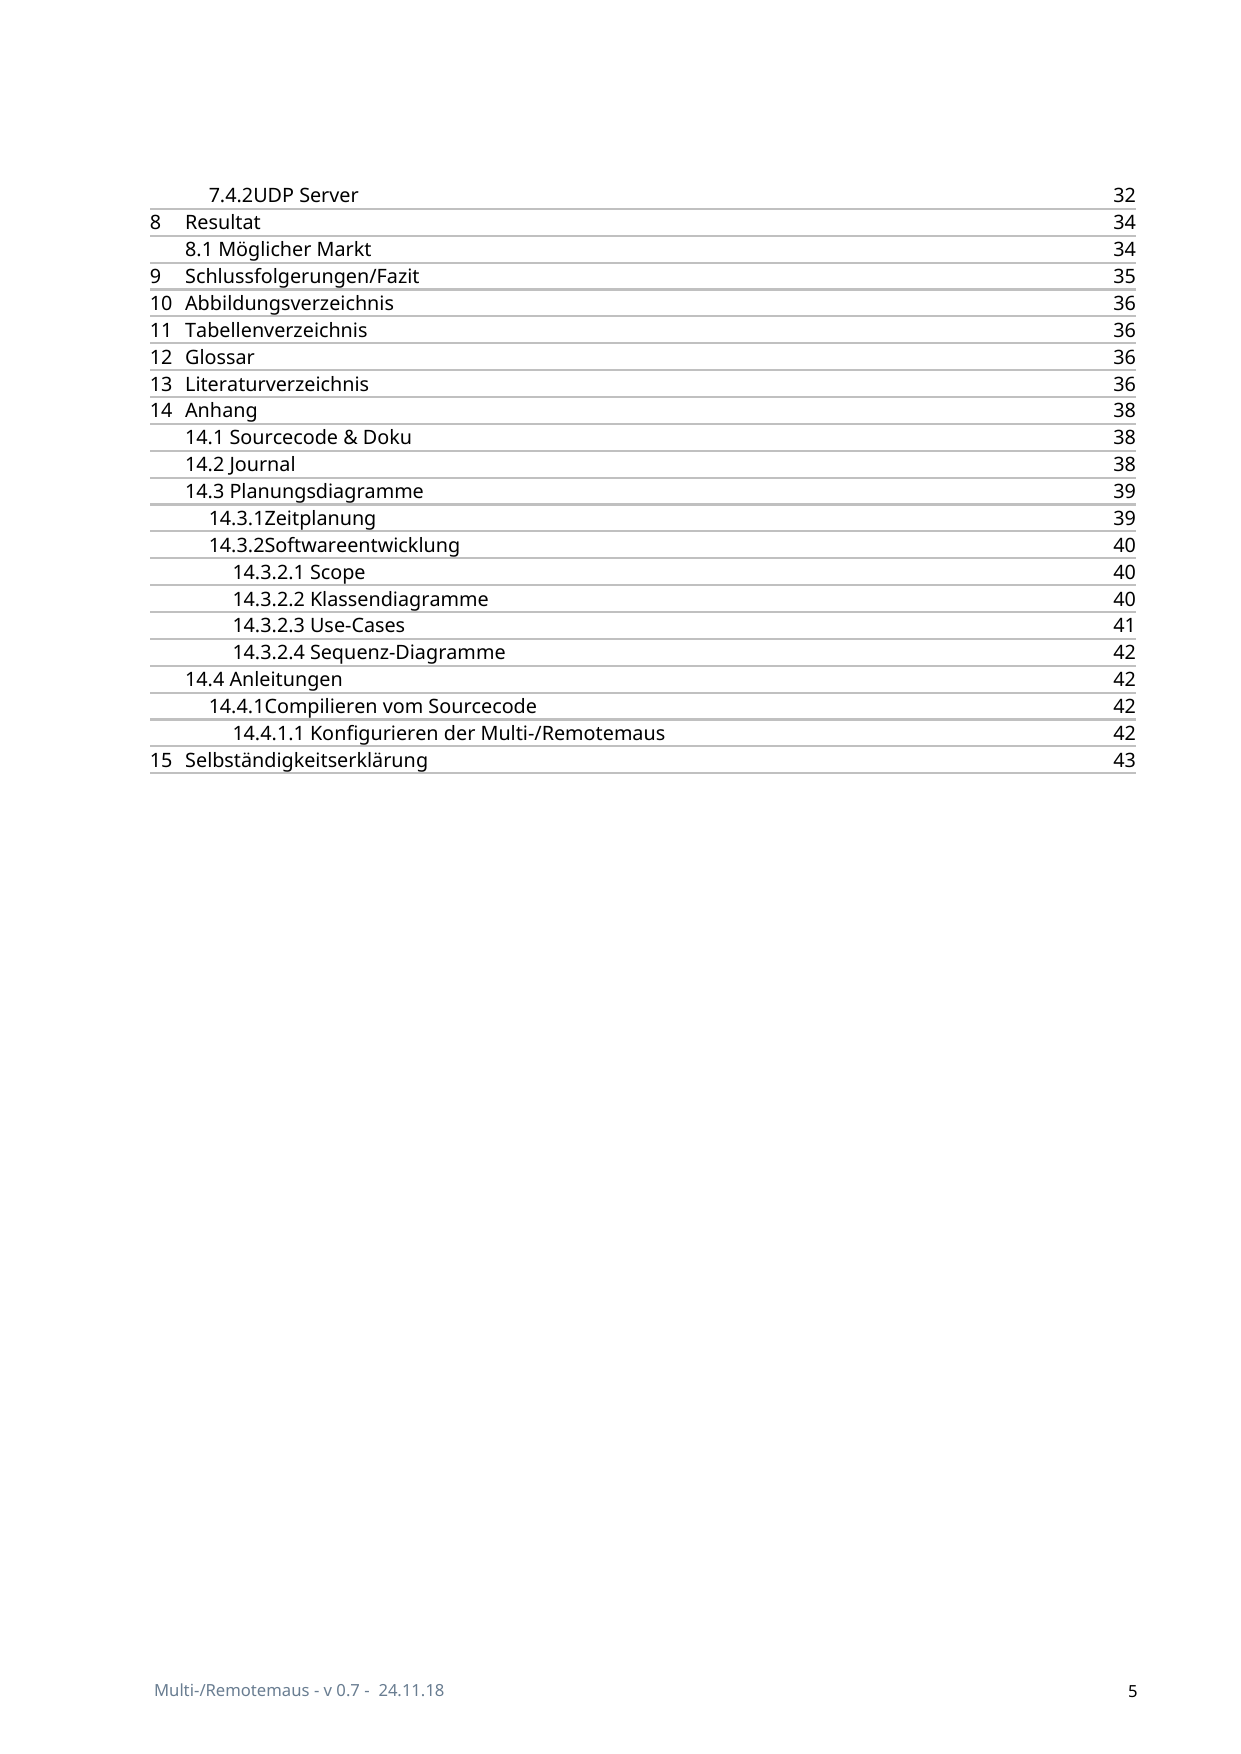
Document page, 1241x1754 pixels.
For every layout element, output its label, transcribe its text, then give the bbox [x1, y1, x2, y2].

text 14.4.1Compilieren vom Sourcecode 42 [149, 694, 1136, 721]
text 8 Resultat 34 [149, 210, 1136, 237]
text 14.4 Anleitungen 42 [149, 667, 1136, 694]
text 13 Literaturverzeichnis 36 [149, 371, 1136, 398]
text 14.4.1.1 Konfigurieren der Multi-/Remotemaus 42 [149, 721, 1136, 747]
text 7.4.2UDP Server 32 [149, 183, 1136, 210]
text 14.3.2.3 Use-Cases 41 [149, 613, 1136, 640]
text 14.3.2.2 Klassendiagramme 40 [149, 586, 1136, 613]
text 10 Abbildungsverzeichnis 36 [149, 291, 1136, 317]
text 14.1 Sourcecode & Doku 38 [149, 425, 1136, 452]
text 11 Tabellenverzeichnis 36 [149, 317, 1136, 344]
text 9 Schlussfolgerungen/Fazit 35 [149, 264, 1136, 291]
text 14.3 Planungsdiagramme 39 [149, 479, 1136, 506]
text 14.3.2.1 Scope 40 [149, 559, 1136, 586]
text 14.3.2.4 Sequenz-Diagramme 42 [149, 640, 1136, 667]
text 14.3.1Zeitplanung 39 [149, 506, 1136, 532]
text 14.2 Journal 38 [149, 452, 1136, 479]
text 15 Selbständigkeitserklärung 43 [149, 747, 1136, 774]
text 12 Glossar 36 [149, 344, 1136, 371]
text 14.3.2Softwareentwicklung 40 [149, 532, 1136, 559]
text 8.1 Möglicher Markt 34 [149, 237, 1136, 264]
text 14 Anhang 38 [149, 398, 1136, 425]
